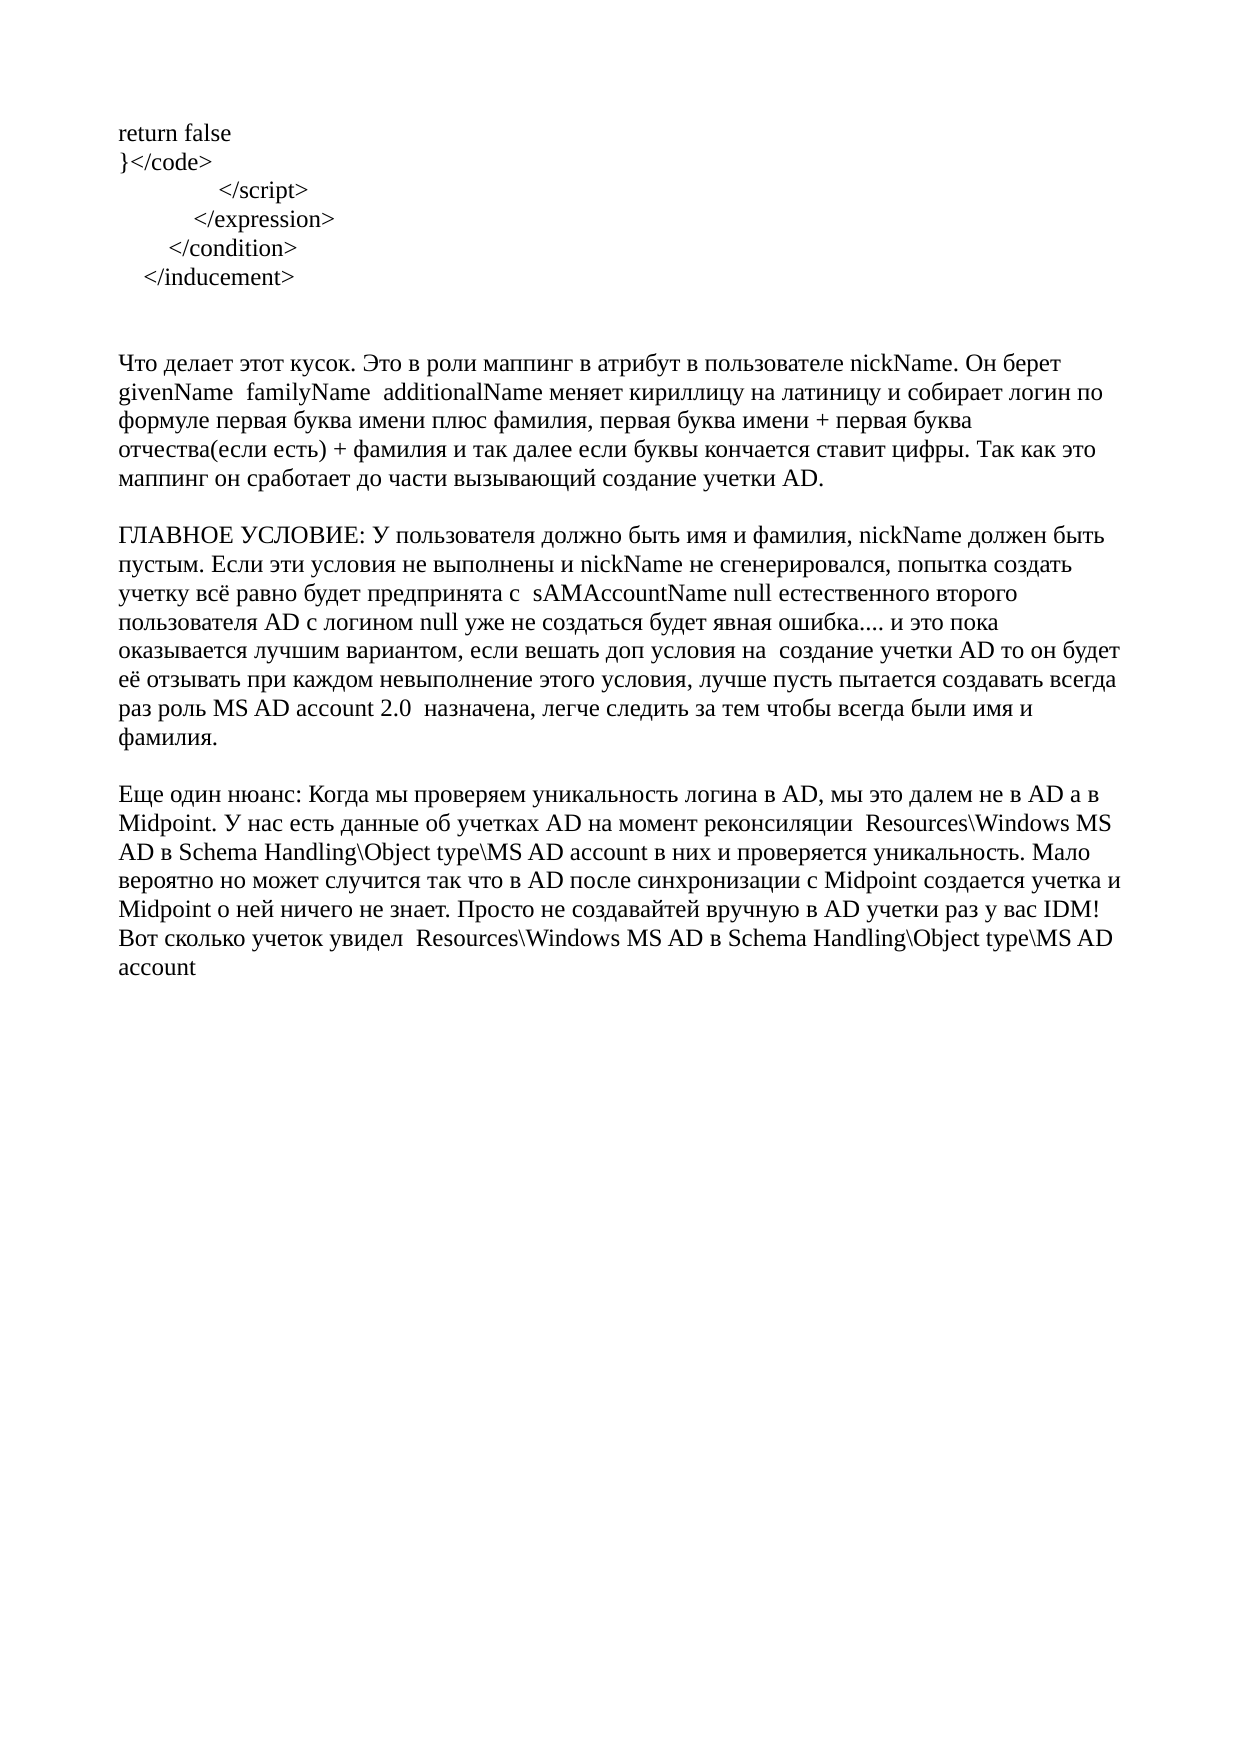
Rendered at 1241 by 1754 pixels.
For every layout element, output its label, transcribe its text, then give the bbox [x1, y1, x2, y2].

text }</code> [118, 147, 1122, 176]
text Что делает этот кусок. Это в роли маппинг в атрибут в пользователе nickName. Он берет givenName familyName additionalName меняет кириллицу на латиницу и собирает логин по формуле первая буква имени плюс фамилия, первая буква имени + первая буква отчества(если есть) + фамилия и так далее если буквы кончается ставит цифры. Так как это маппинг он сработает до части вызывающий создание учетки AD. [118, 348, 1122, 492]
text ГЛАВНОЕ УСЛОВИЕ: У пользователя должно быть имя и фамилия, nickName должен быть пустым. Если эти условия не выполнены и nickName не сгенерировался, попытка создать учетку всё равно будет предпринята с sAMAccountName null естественного второго пользователя AD с логином null уже не создаться будет явная ошибка.... и это пока оказывается лучшим вариантом, если вешать доп условия на создание учетки AD то он будет её отзывать при каждом невыполнение этого условия, лучше пусть пытается создавать всегда раз роль MS AD account 2.0 назначена, легче следить за тем чтобы всегда были имя и фамилия. [118, 521, 1122, 751]
text </expression> [118, 204, 1122, 233]
text return false [118, 118, 1122, 147]
text </script> [118, 176, 1122, 204]
text </inducement> [118, 262, 1122, 291]
text </condition> [118, 233, 1122, 262]
text Еще один нюанс: Когда мы проверяем уникальность логина в AD, мы это далем не в AD а в Midpoint. У нас есть данные об учетках AD на момент реконсиляции Resources\Windows MS AD в Schema Handling\Object type\MS AD account в них и проверяется уникальность. Мало вероятно но может случится так что в AD после синхронизации с Midpoint создается учетка и Midpoint о ней ничего не знает. Просто не создавайтей вручную в AD учетки раз у вас IDM! Вот сколько учеток увидел Resources\Windows MS AD в Schema Handling\Object type\MS AD account [118, 779, 1122, 981]
